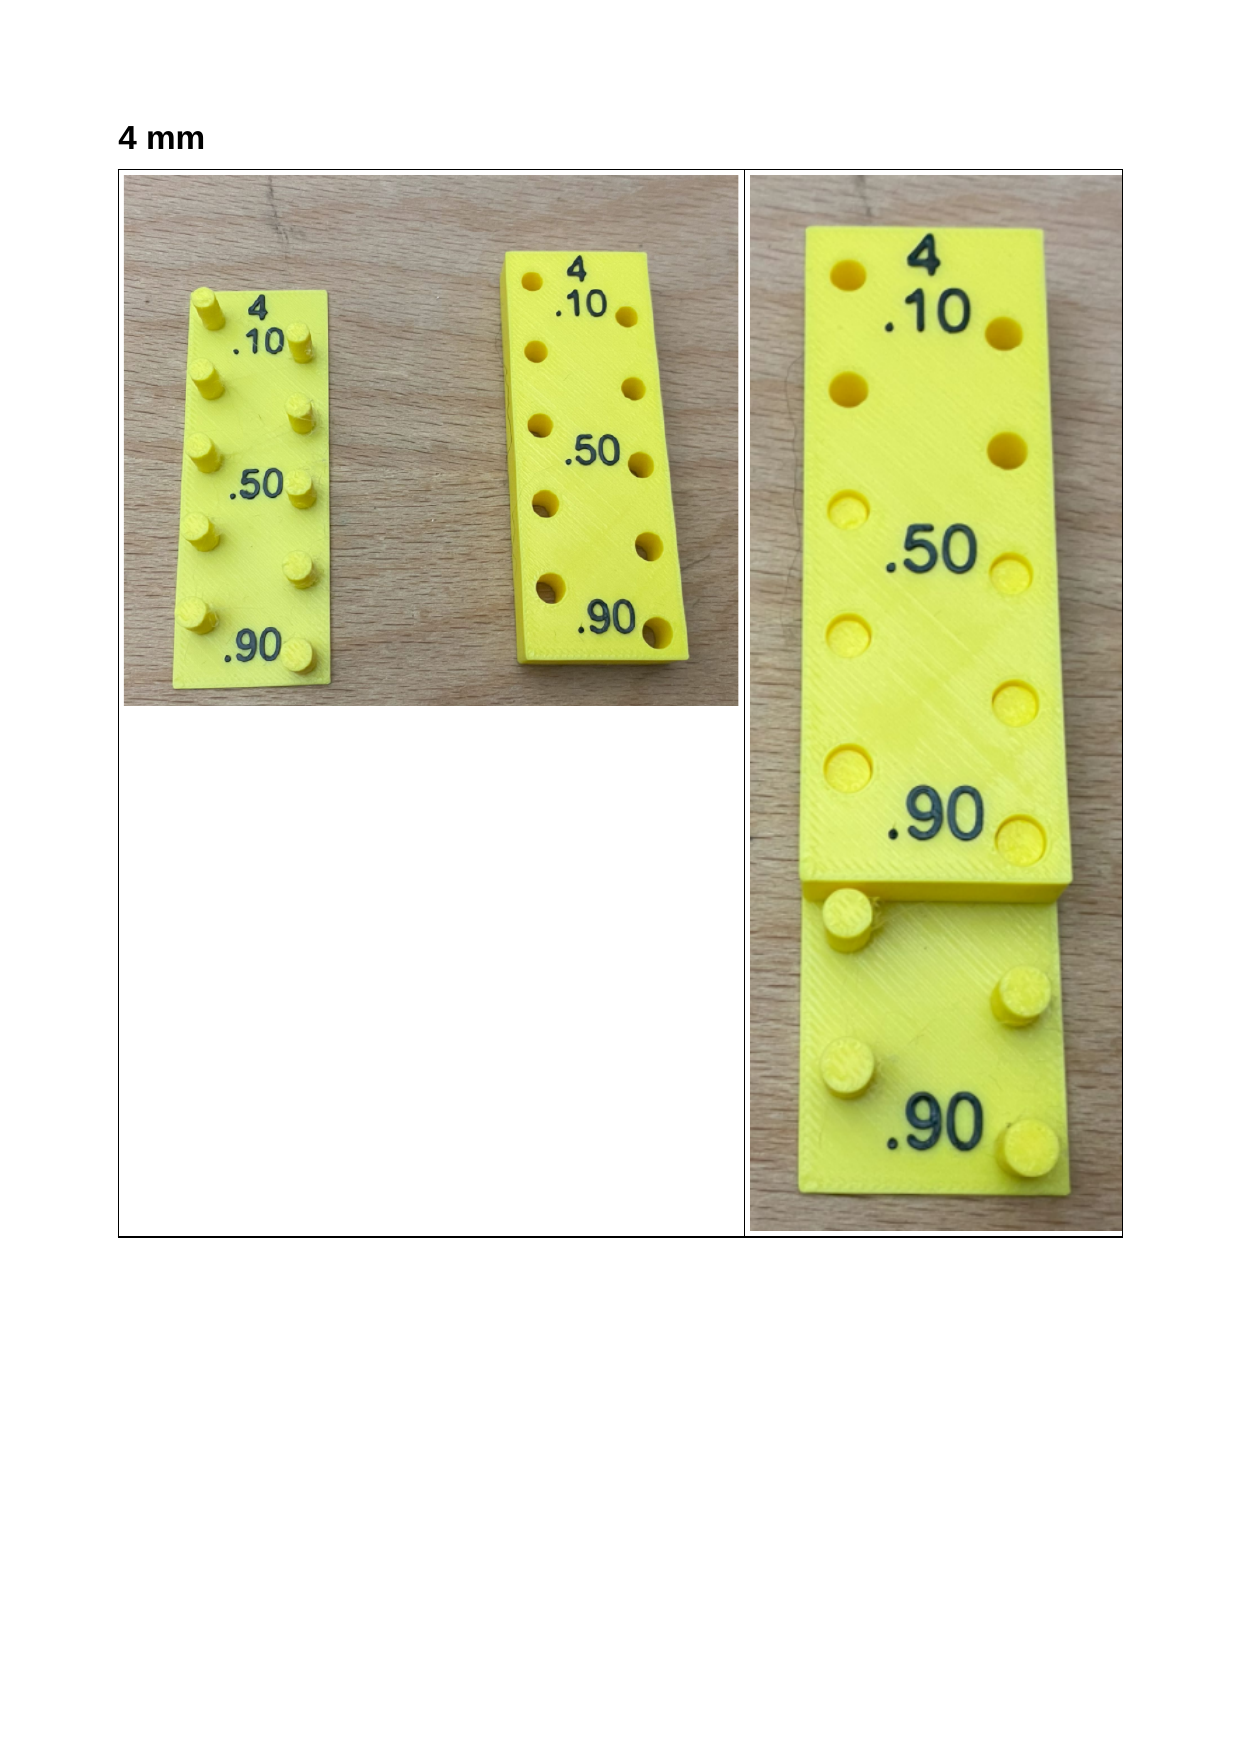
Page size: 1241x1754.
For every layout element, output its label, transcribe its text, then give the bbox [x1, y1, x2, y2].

picture [750, 175, 1122, 1231]
table_header [119, 170, 744, 1236]
picture [123, 175, 739, 706]
subtitle 4 mm [118, 118, 1122, 157]
table_header [745, 170, 1122, 1236]
